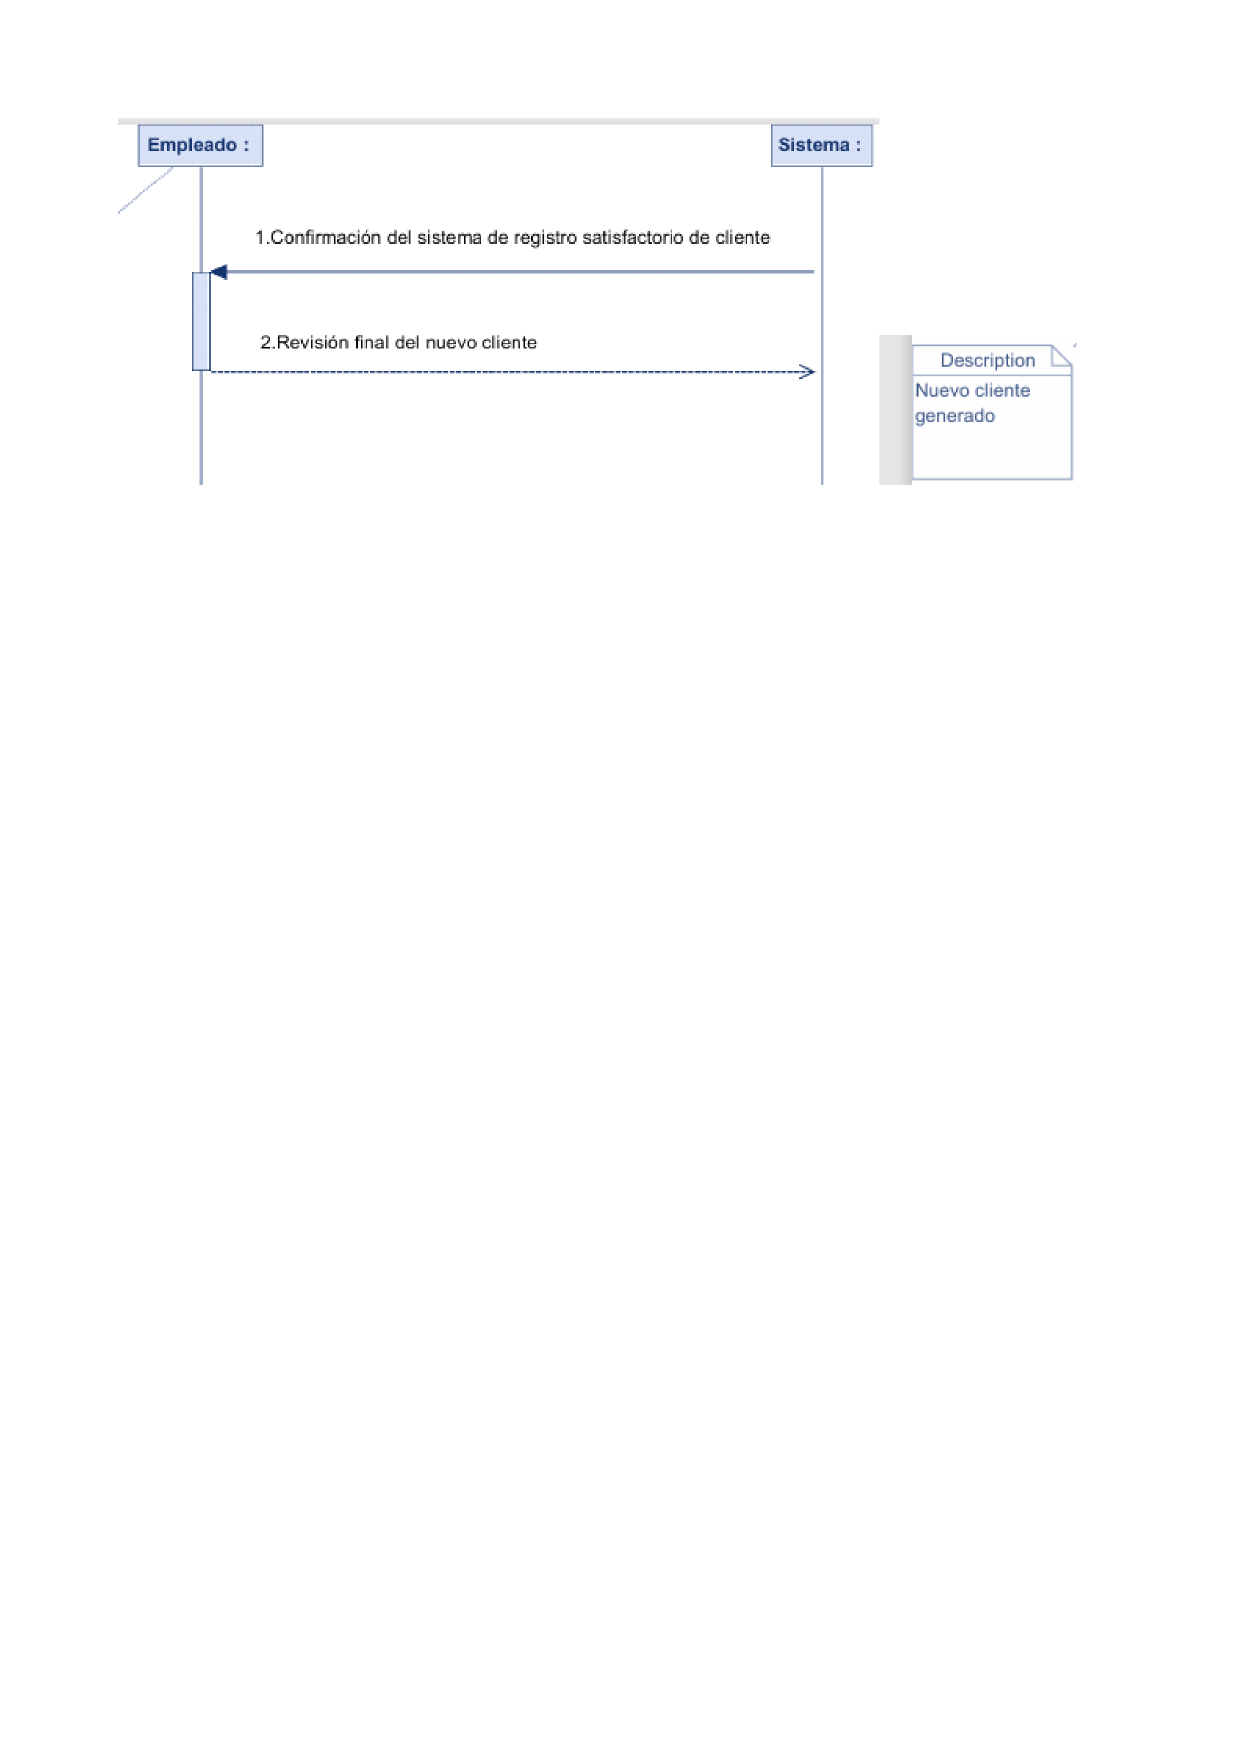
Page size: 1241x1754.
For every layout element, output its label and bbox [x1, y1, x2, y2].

picture [118, 118, 1077, 485]
